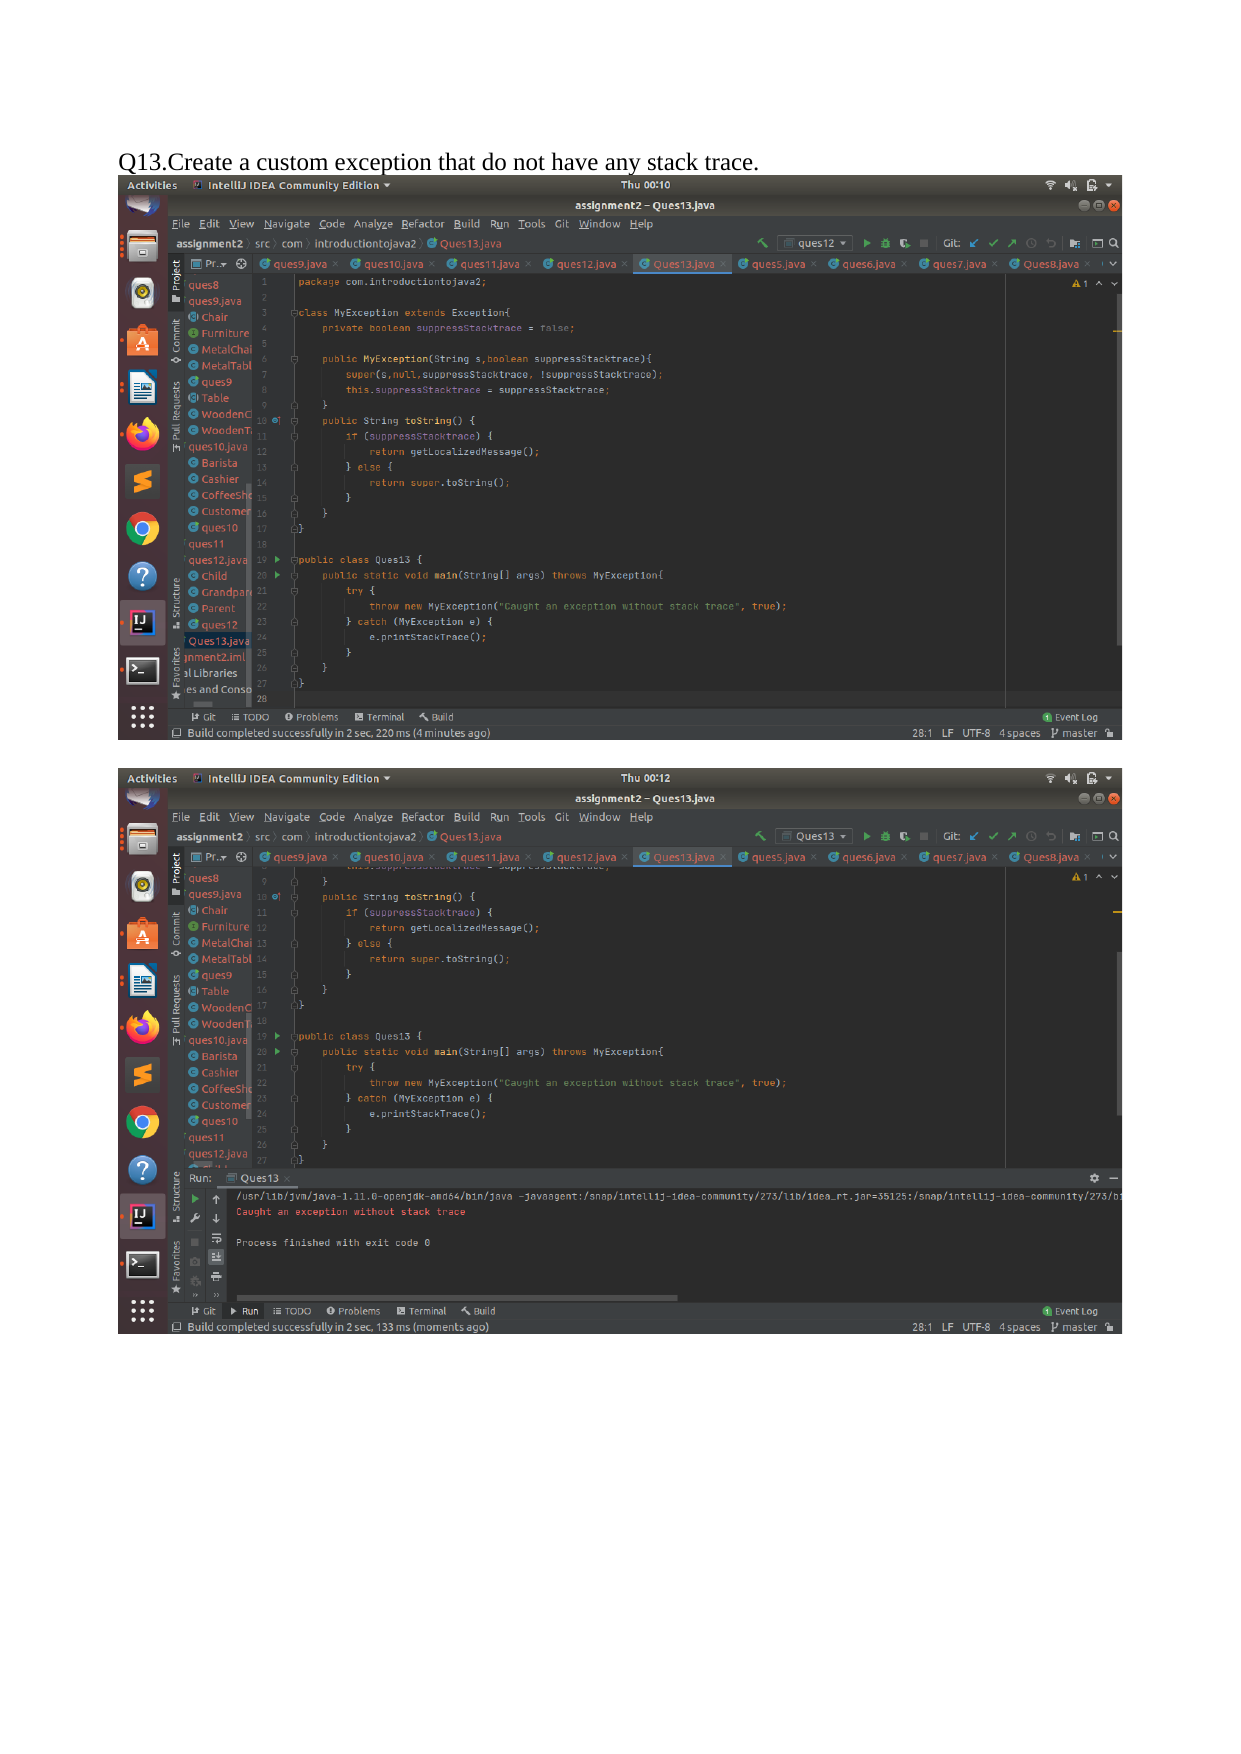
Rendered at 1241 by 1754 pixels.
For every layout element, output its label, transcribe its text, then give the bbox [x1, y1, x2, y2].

text Q13.Create a custom exception that do not have any stack trace. [118, 147, 1122, 175]
picture [118, 768, 1123, 1334]
picture [118, 175, 1123, 740]
